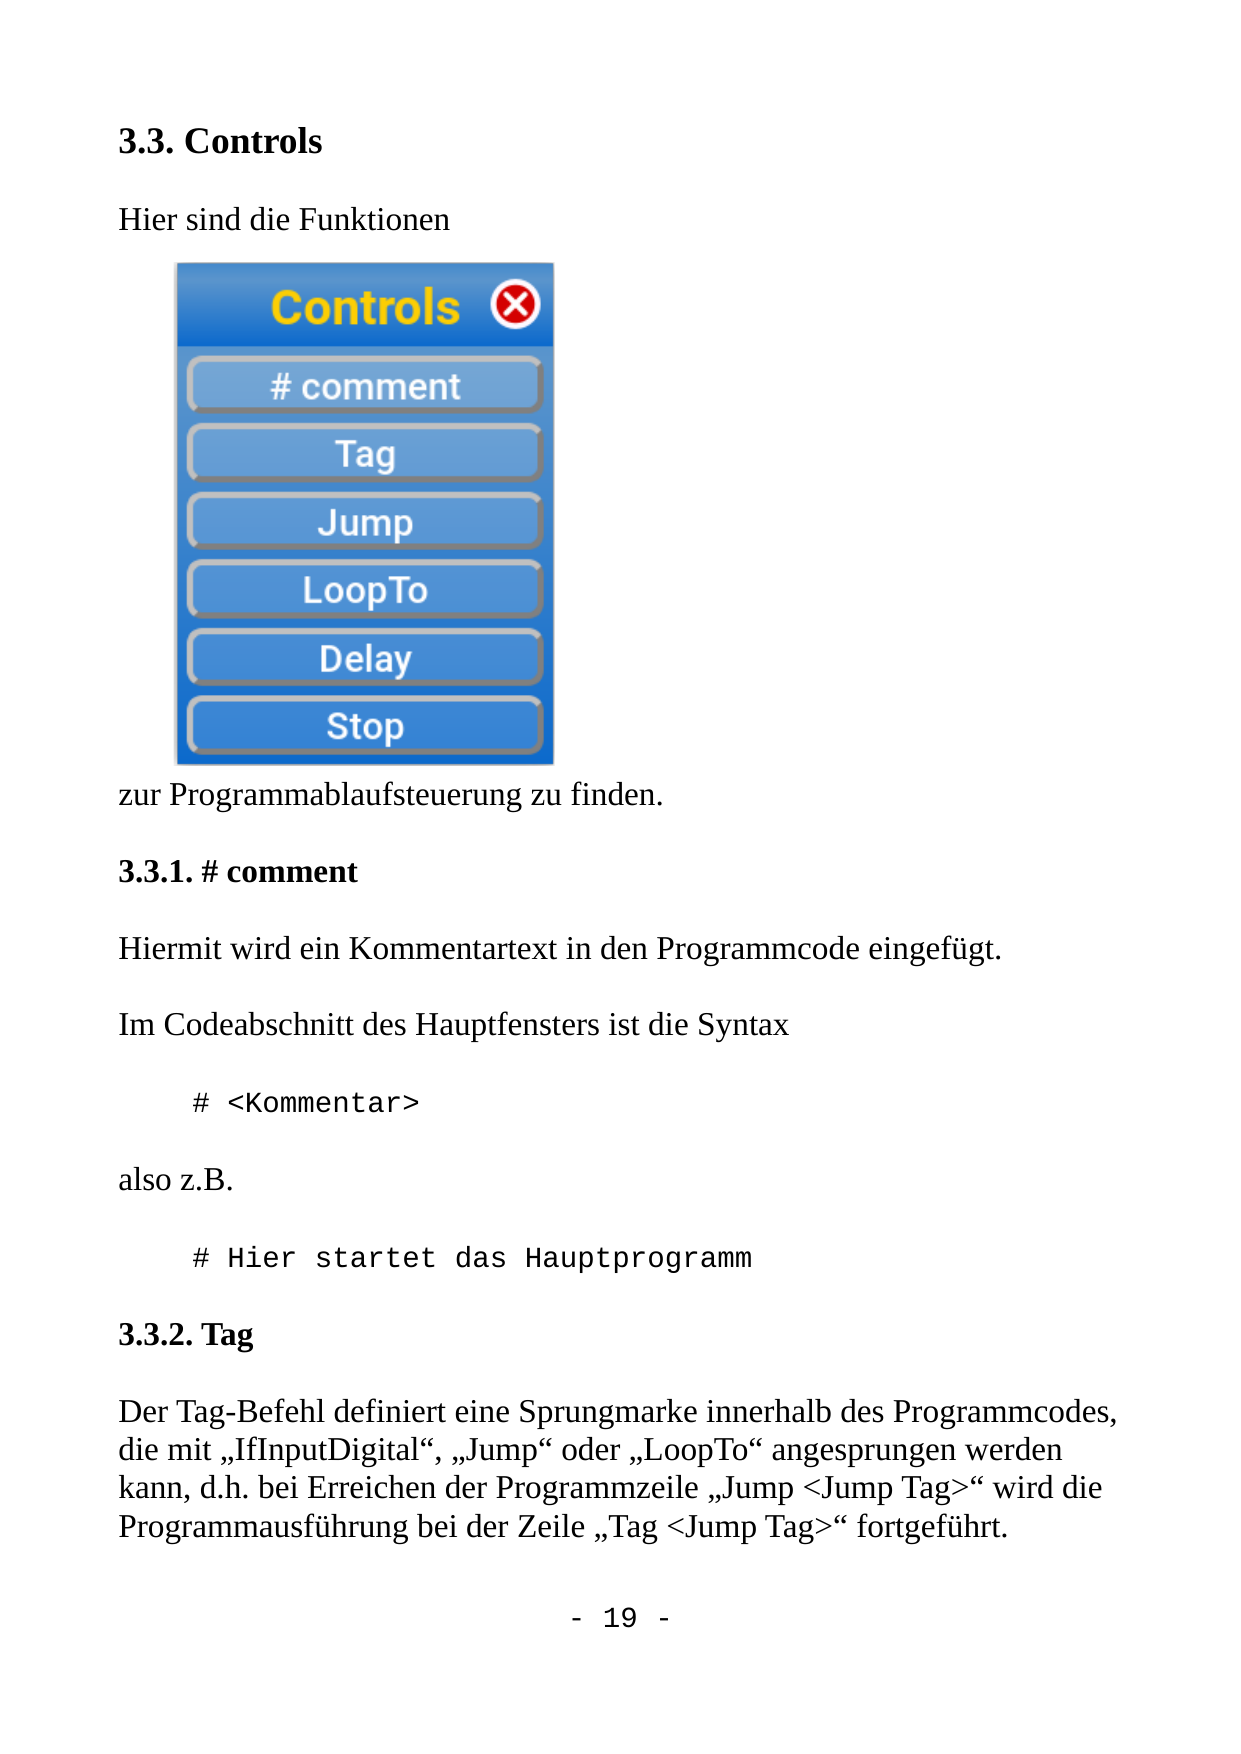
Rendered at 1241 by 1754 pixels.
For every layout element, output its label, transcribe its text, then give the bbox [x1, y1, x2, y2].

text also z.B. [118, 1159, 1122, 1198]
text 3.3.2. Tag [118, 1314, 1122, 1353]
text Hiermit wird ein Kommentartext in den Programmcode eingefügt. [118, 928, 1122, 966]
text # <Kommentar> [118, 1081, 1122, 1121]
text 3.3. Controls [118, 118, 1122, 161]
text Hier sind die Funktionen [118, 199, 1122, 238]
text # Hier startet das Hauptprogramm [118, 1236, 1122, 1276]
text Der Tag-Befehl definiert eine Sprungmarke innerhalb des Programmcodes, die mit „IfInputDigital“, „Jump“ oder „LoopTo“ angesprungen werden kann, d.h. bei Erreichen der Programmzeile „Jump <Jump Tag>“ wird die Programmausführung bei der Zeile „Tag <Jump Tag>“ fortgeführt. [118, 1391, 1122, 1544]
text Im Codeabschnitt des Hauptfensters ist die Syntax [118, 1004, 1122, 1043]
picture [173, 262, 555, 766]
text zur Programmablaufsteuerung zu finden. [118, 774, 1122, 813]
text 3.3.1. # comment [118, 851, 1122, 889]
